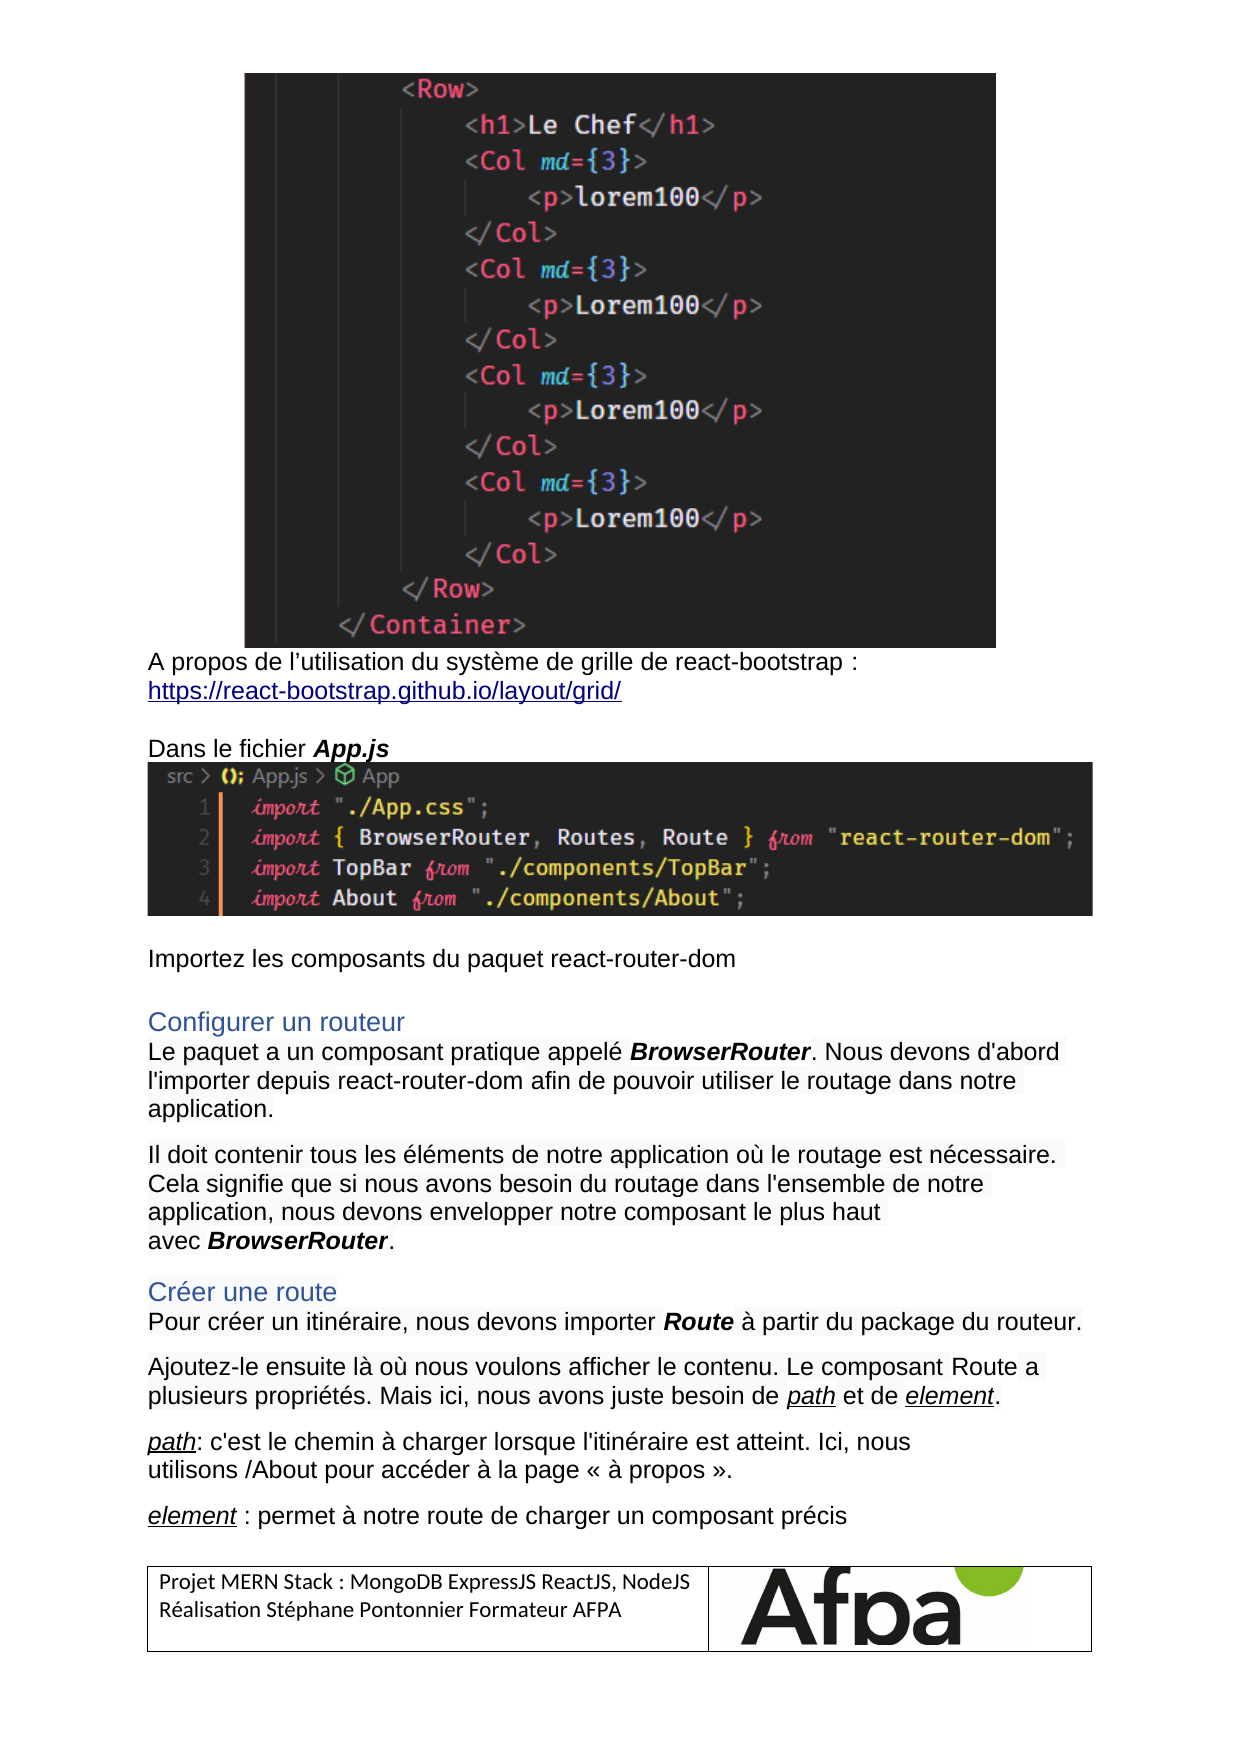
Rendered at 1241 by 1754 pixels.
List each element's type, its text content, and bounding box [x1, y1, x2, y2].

text element : permet à notre route de charger un composant précis [148, 1501, 1093, 1529]
text Le paquet a un composant pratique appelé BrowserRouter. Nous devons d'abord l'importer depuis react-router-dom afin de pouvoir utiliser le routage dans notre application. [148, 1037, 1093, 1123]
text Dans le fichier App.js [148, 733, 1093, 762]
text A propos de l’utilisation du système de grille de react-bootstrap : [148, 647, 1093, 676]
subtitle Créer une route [148, 1276, 1093, 1307]
text Pour créer un itinéraire, nous devons importer Route à partir du package du routeur. [148, 1307, 1093, 1336]
text Importez les composants du paquet react-router-dom [148, 944, 1093, 973]
text Il doit contenir tous les éléments de notre application où le routage est nécessaire. Cela signifie que si nous avons besoin du routage dans l'ensemble de notre application, nous devons envelopper notre composant le plus haut avec BrowserRouter. [148, 1140, 1093, 1255]
text Ajoutez-le ensuite là où nous voulons afficher le contenu. Le composant Route a plusieurs propriétés. Mais ici, nous avons juste besoin de path et de element. [148, 1352, 1093, 1410]
subtitle Configurer un routeur [148, 1006, 1093, 1037]
text https://react-bootstrap.github.io/layout/grid/ [148, 676, 1093, 705]
text path: c'est le chemin à charger lorsque l'itinéraire est atteint. Ici, nous utilisons /About pour accéder à la page « à propos ». [148, 1426, 1093, 1484]
